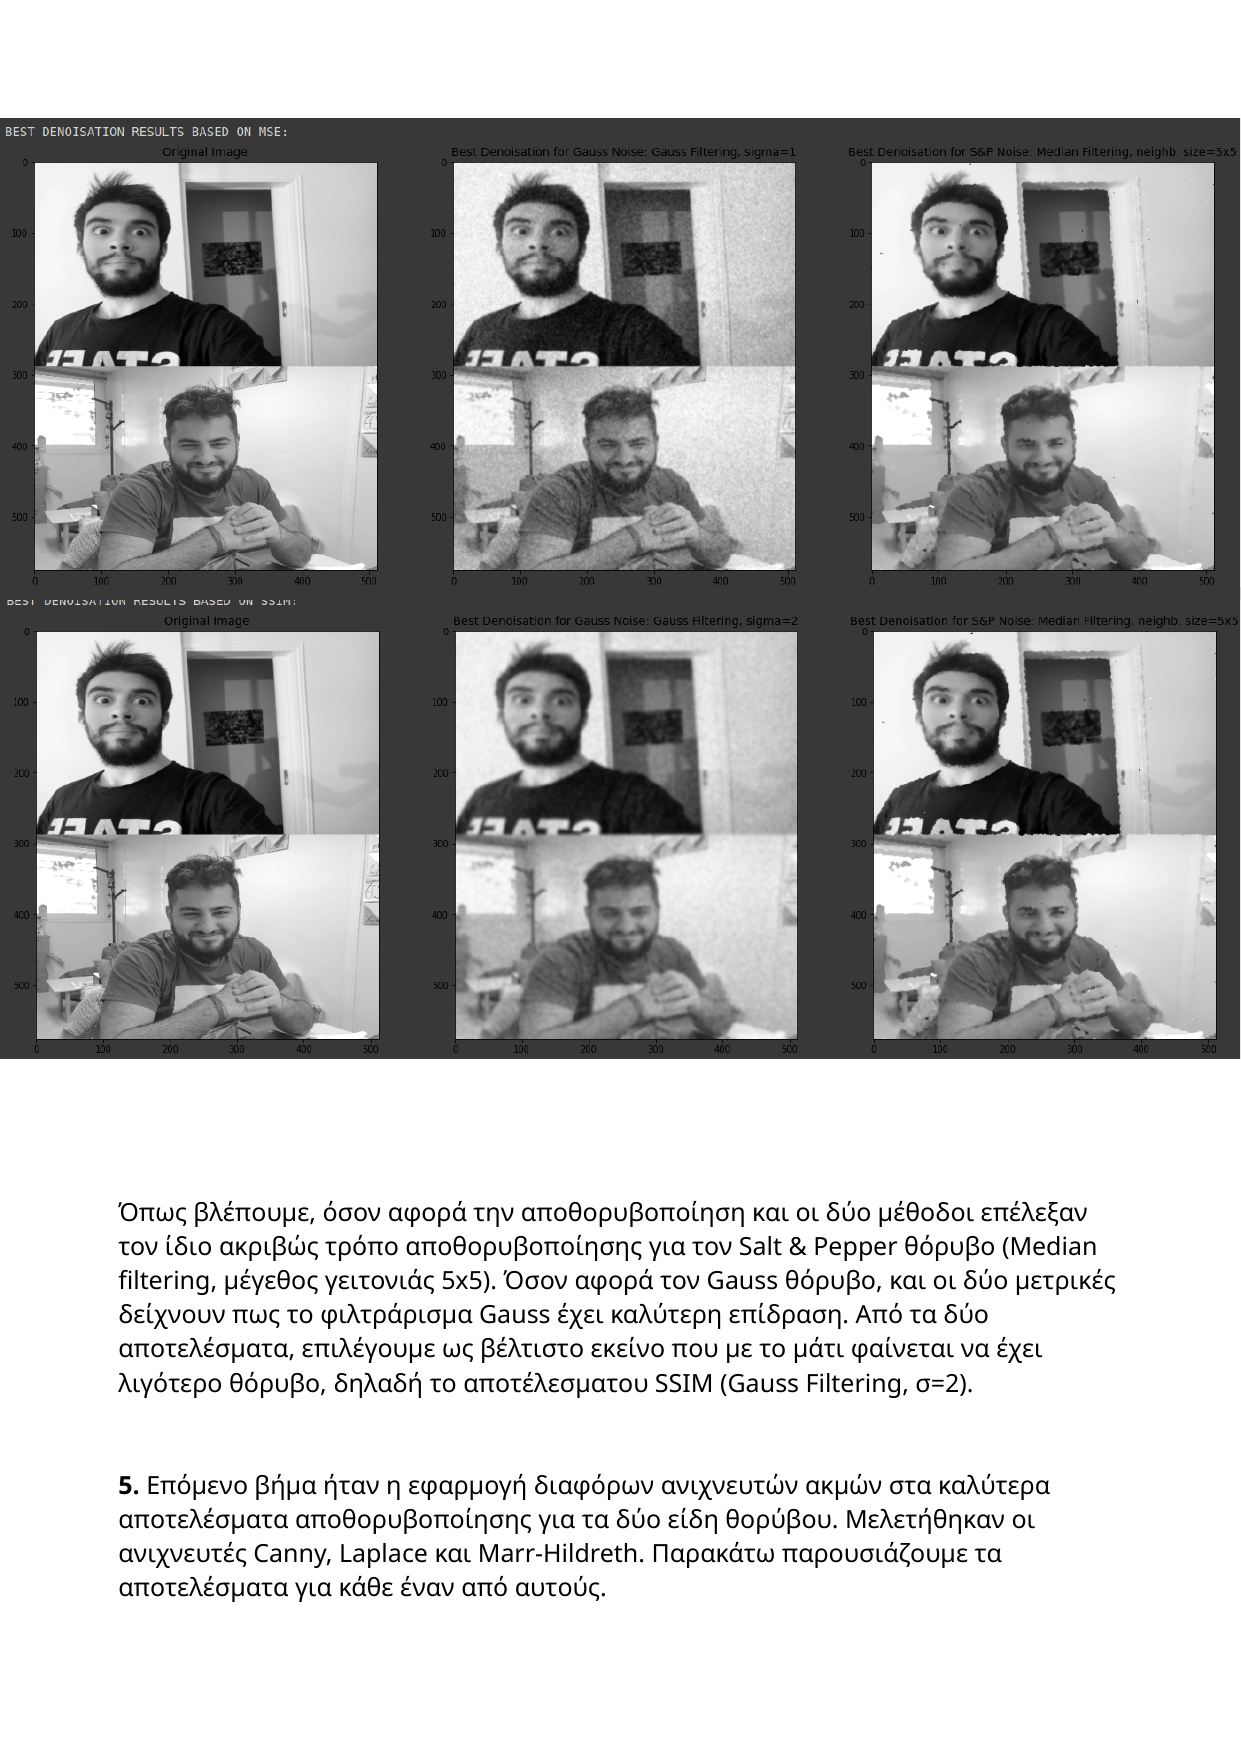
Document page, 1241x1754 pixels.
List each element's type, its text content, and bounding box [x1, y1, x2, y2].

text 5. Επόμενο βήμα ήταν η εφαρμογή διαφόρων ανιχνευτών ακμών στα καλύτερα αποτελέσματα αποθορυβοποίησης για τα δύο είδη θορύβου. Μελετήθηκαν οι ανιχνευτές Canny, Laplace και Marr-Hildreth. Παρακάτω παρουσιάζουμε τα αποτελέσματα για κάθε έναν από αυτούς. [118, 1467, 1122, 1604]
picture [0, 118, 1241, 1059]
text Όπως βλέπουμε, όσον αφορά την αποθορυβοποίηση και οι δύο μέθοδοι επέλεξαν τον ίδιο ακριβώς τρόπο αποθορυβοποίησης για τον Salt & Pepper θόρυβο (Median filtering, μέγεθος γειτονιάς 5x5). Όσον αφορά τον Gauss θόρυβο, και οι δύο μετρικές δείχνουν πως το φιλτράρισμα Gauss έχει καλύτερη επίδραση. Από τα δύο αποτελέσματα, επιλέγουμε ως βέλτιστο εκείνο που με το μάτι φαίνεται να έχει λιγότερο θόρυβο, δηλαδή το αποτέλεσματου SSIM (Gauss Filtering, σ=2). [118, 1195, 1122, 1399]
